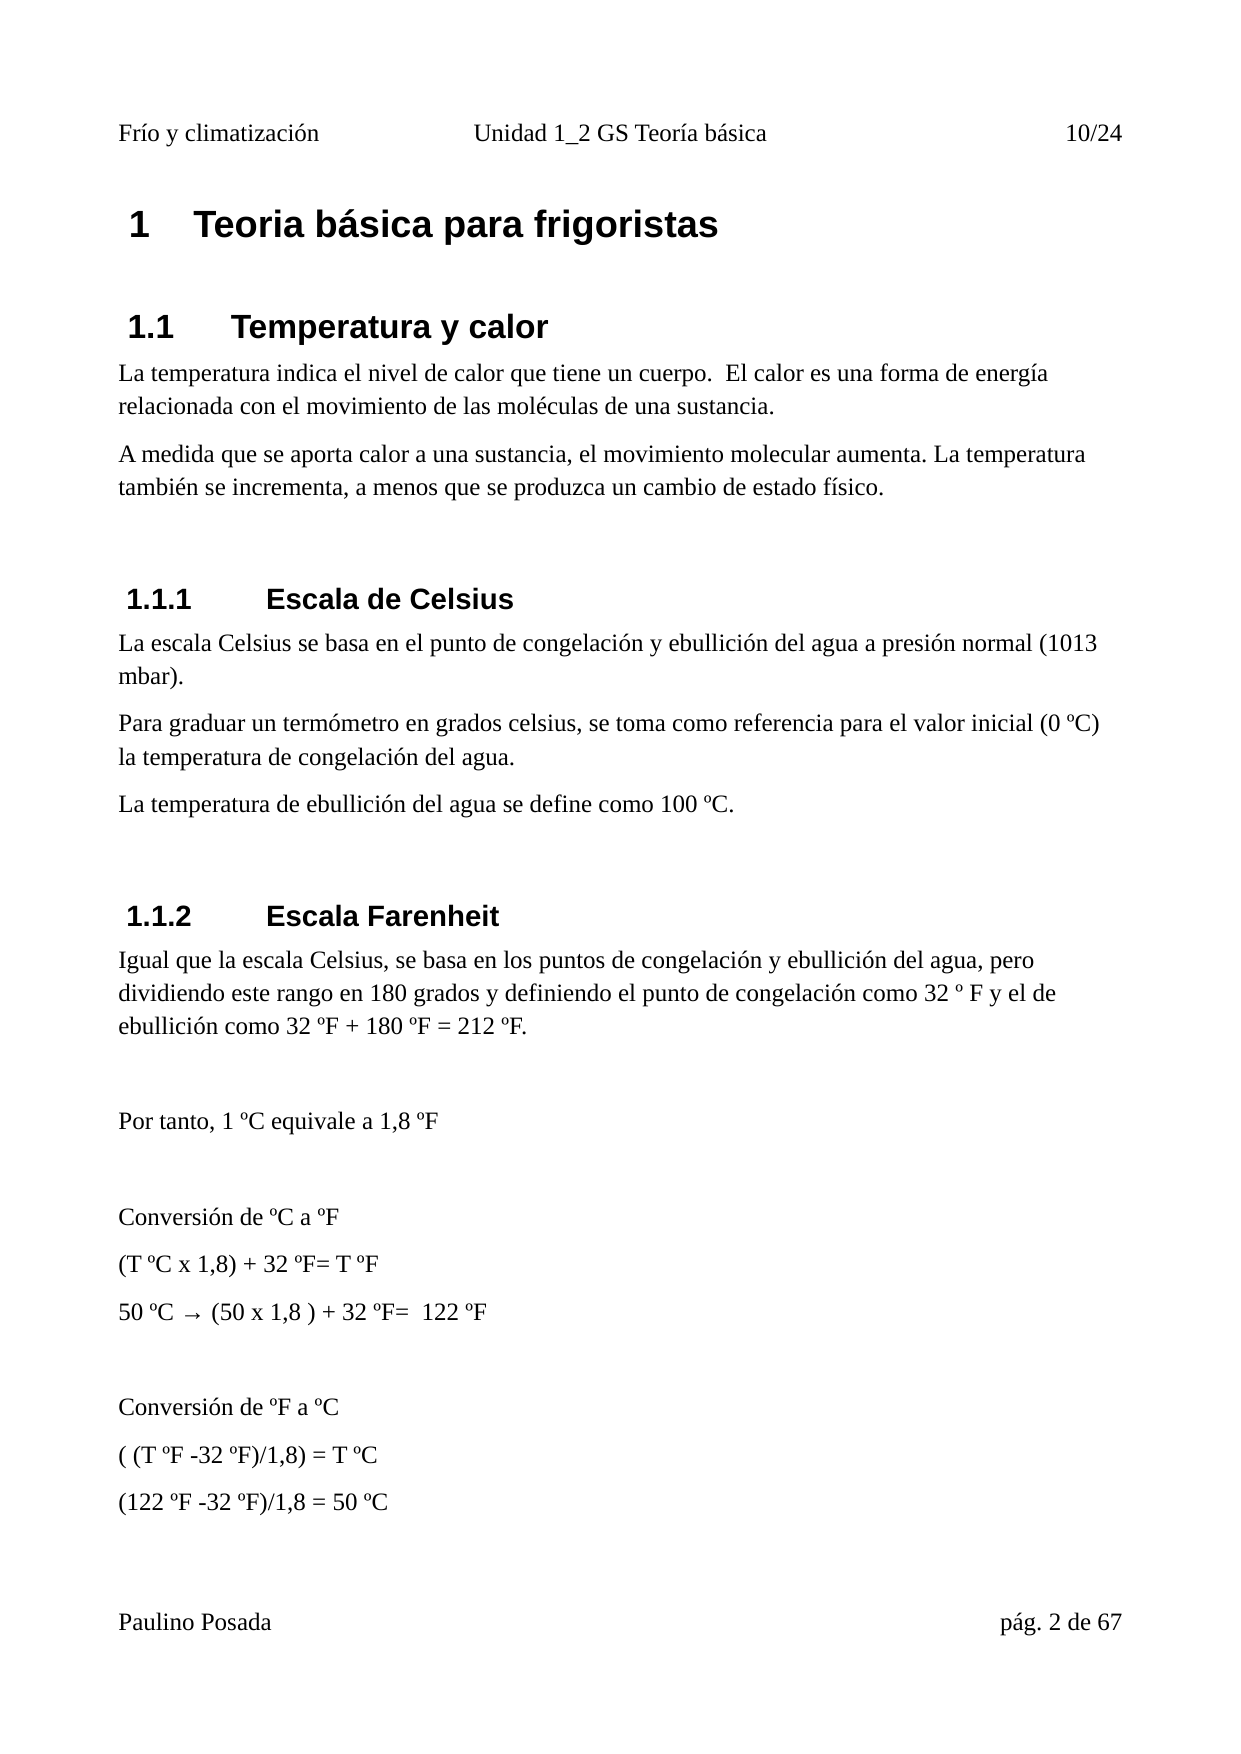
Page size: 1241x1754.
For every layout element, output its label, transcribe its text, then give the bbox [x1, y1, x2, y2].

text Por tanto, 1 ºC equivale a 1,8 ºF [118, 1106, 1122, 1135]
text (122 ºF -32 ºF)/1,8 = 50 ºC [118, 1487, 1122, 1516]
text ( (T ºF -32 ºF)/1,8) = T ºC [118, 1440, 1122, 1468]
text Conversión de ºC a ºF [118, 1202, 1122, 1230]
subtitle Escala de Celsius [118, 582, 1122, 615]
text Para graduar un termómetro en grados celsius, se toma como referencia para el valor inicial (0 ºC) la temperatura de congelación del agua. [118, 708, 1122, 770]
text Conversión de ºF a ºC [118, 1392, 1122, 1421]
text 50 ºC → (50 x 1,8 ) + 32 ºF= 122 ºF [118, 1297, 1122, 1326]
text La temperatura indica el nivel de calor que tiene un cuerpo. El calor es una forma de energía relacionada con el movimiento de las moléculas de una sustancia. [118, 358, 1122, 420]
text Igual que la escala Celsius, se basa en los puntos de congelación y ebullición del agua, pero dividiendo este rango en 180 grados y definiendo el punto de congelación como 32 º F y el de ebullición como 32 ºF + 180 ºF = 212 ºF. [118, 945, 1122, 1040]
subtitle Temperatura y calor [118, 307, 1122, 346]
text La temperatura de ebullición del agua se define como 100 ºC. [118, 789, 1122, 818]
subtitle Escala Farenheit [118, 899, 1122, 933]
text (T ºC x 1,8) + 32 ºF= T ºF [118, 1249, 1122, 1278]
text A medida que se aporta calor a una sustancia, el movimiento molecular aumenta. La temperatura también se incrementa, a menos que se produzca un cambio de estado físico. [118, 439, 1122, 501]
text La escala Celsius se basa en el punto de congelación y ebullición del agua a presión normal (1013 mbar). [118, 628, 1122, 690]
subtitle Teoria básica para frigoristas [118, 201, 1122, 245]
